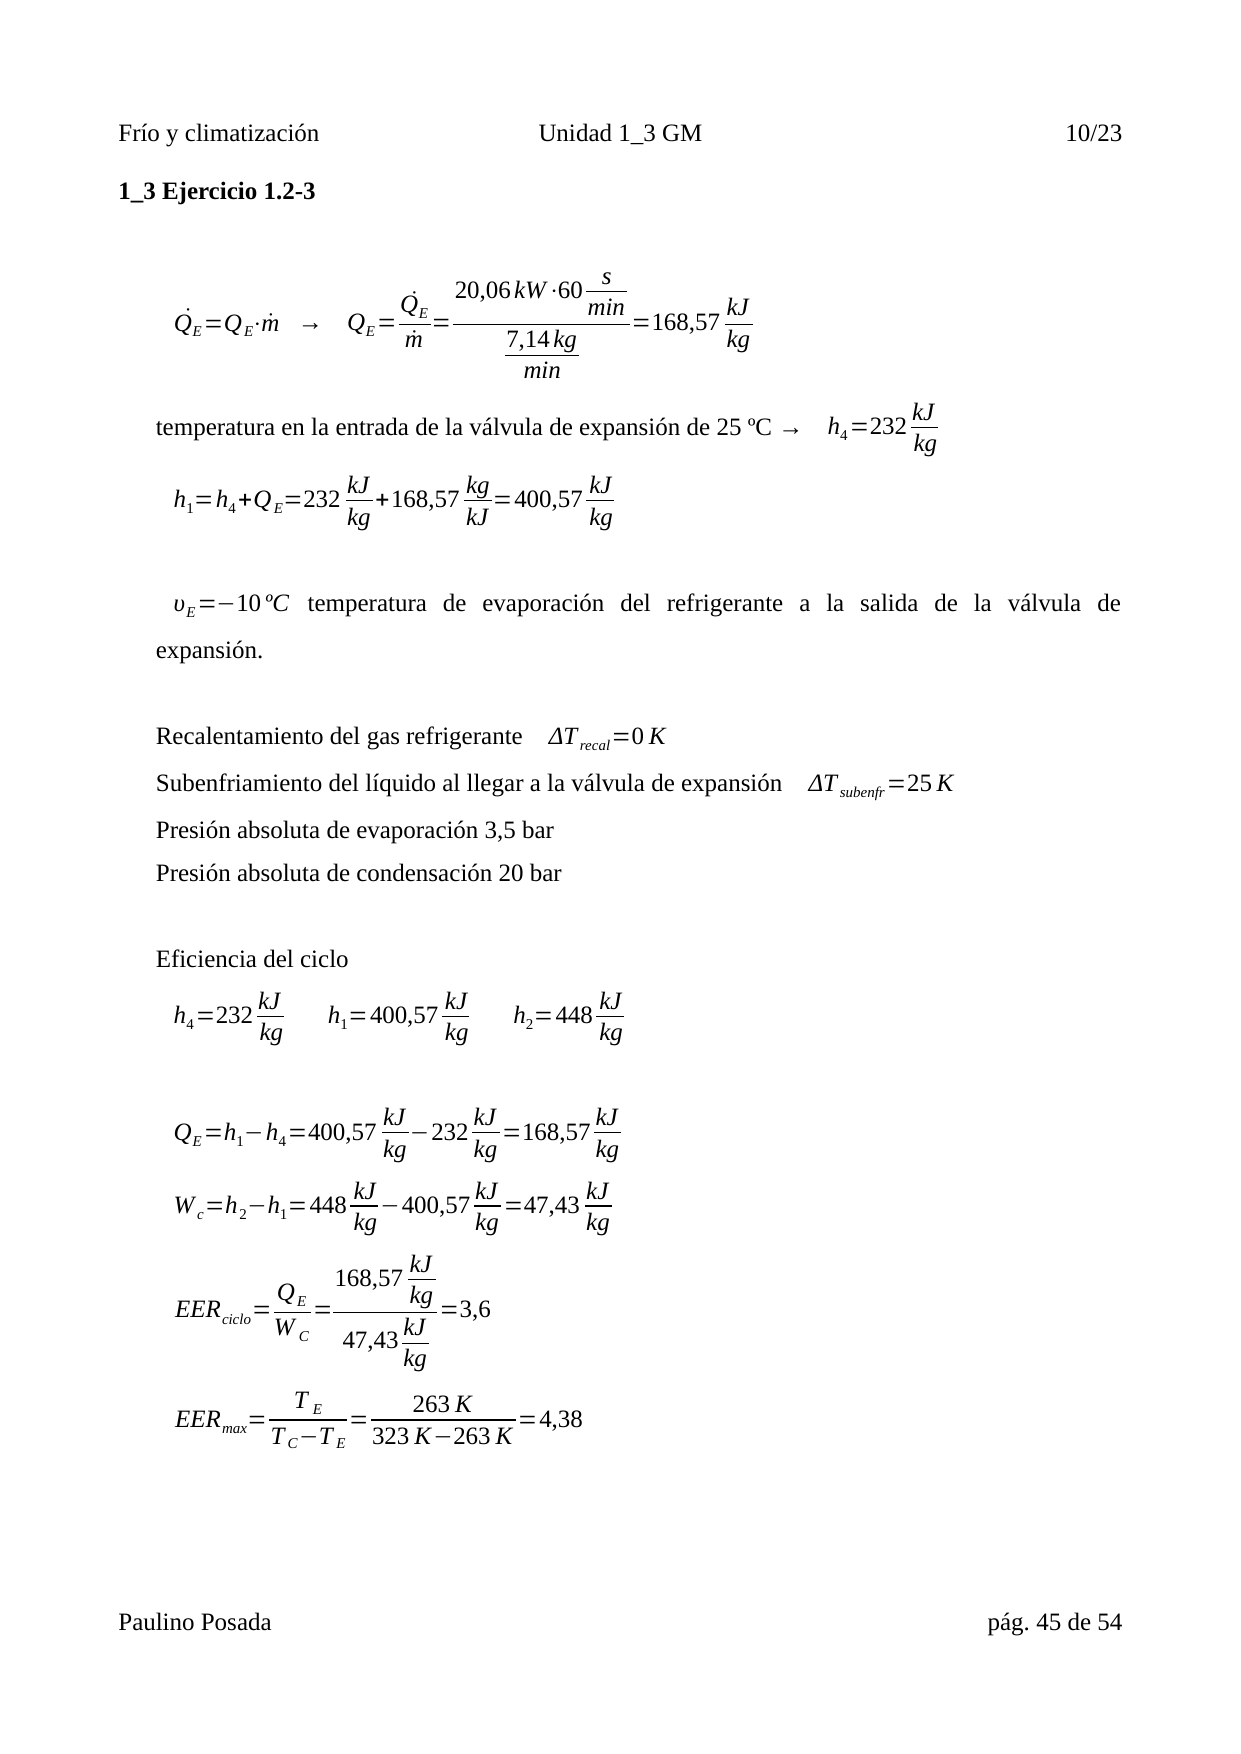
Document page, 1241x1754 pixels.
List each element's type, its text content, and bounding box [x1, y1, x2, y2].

text temperatura en la entrada de la válvula de expansión de 25 ºC → [156, 398, 1122, 457]
text Subenfriamiento del líquido al llegar a la válvula de expansión [156, 768, 1122, 801]
text Presión absoluta de condensación 20 bar [156, 858, 1122, 887]
text 1_3 Ejercicio 1.2-3 [118, 176, 1122, 205]
text Recalentamiento del gas refrigerante [156, 721, 1122, 754]
text temperatura de evaporación del refrigerante a la salida de la válvula de expansión. [156, 588, 1122, 664]
text Presión absoluta de evaporación 3,5 bar [156, 815, 1122, 844]
text Eficiencia del ciclo [156, 944, 1122, 973]
text → [156, 263, 1122, 384]
